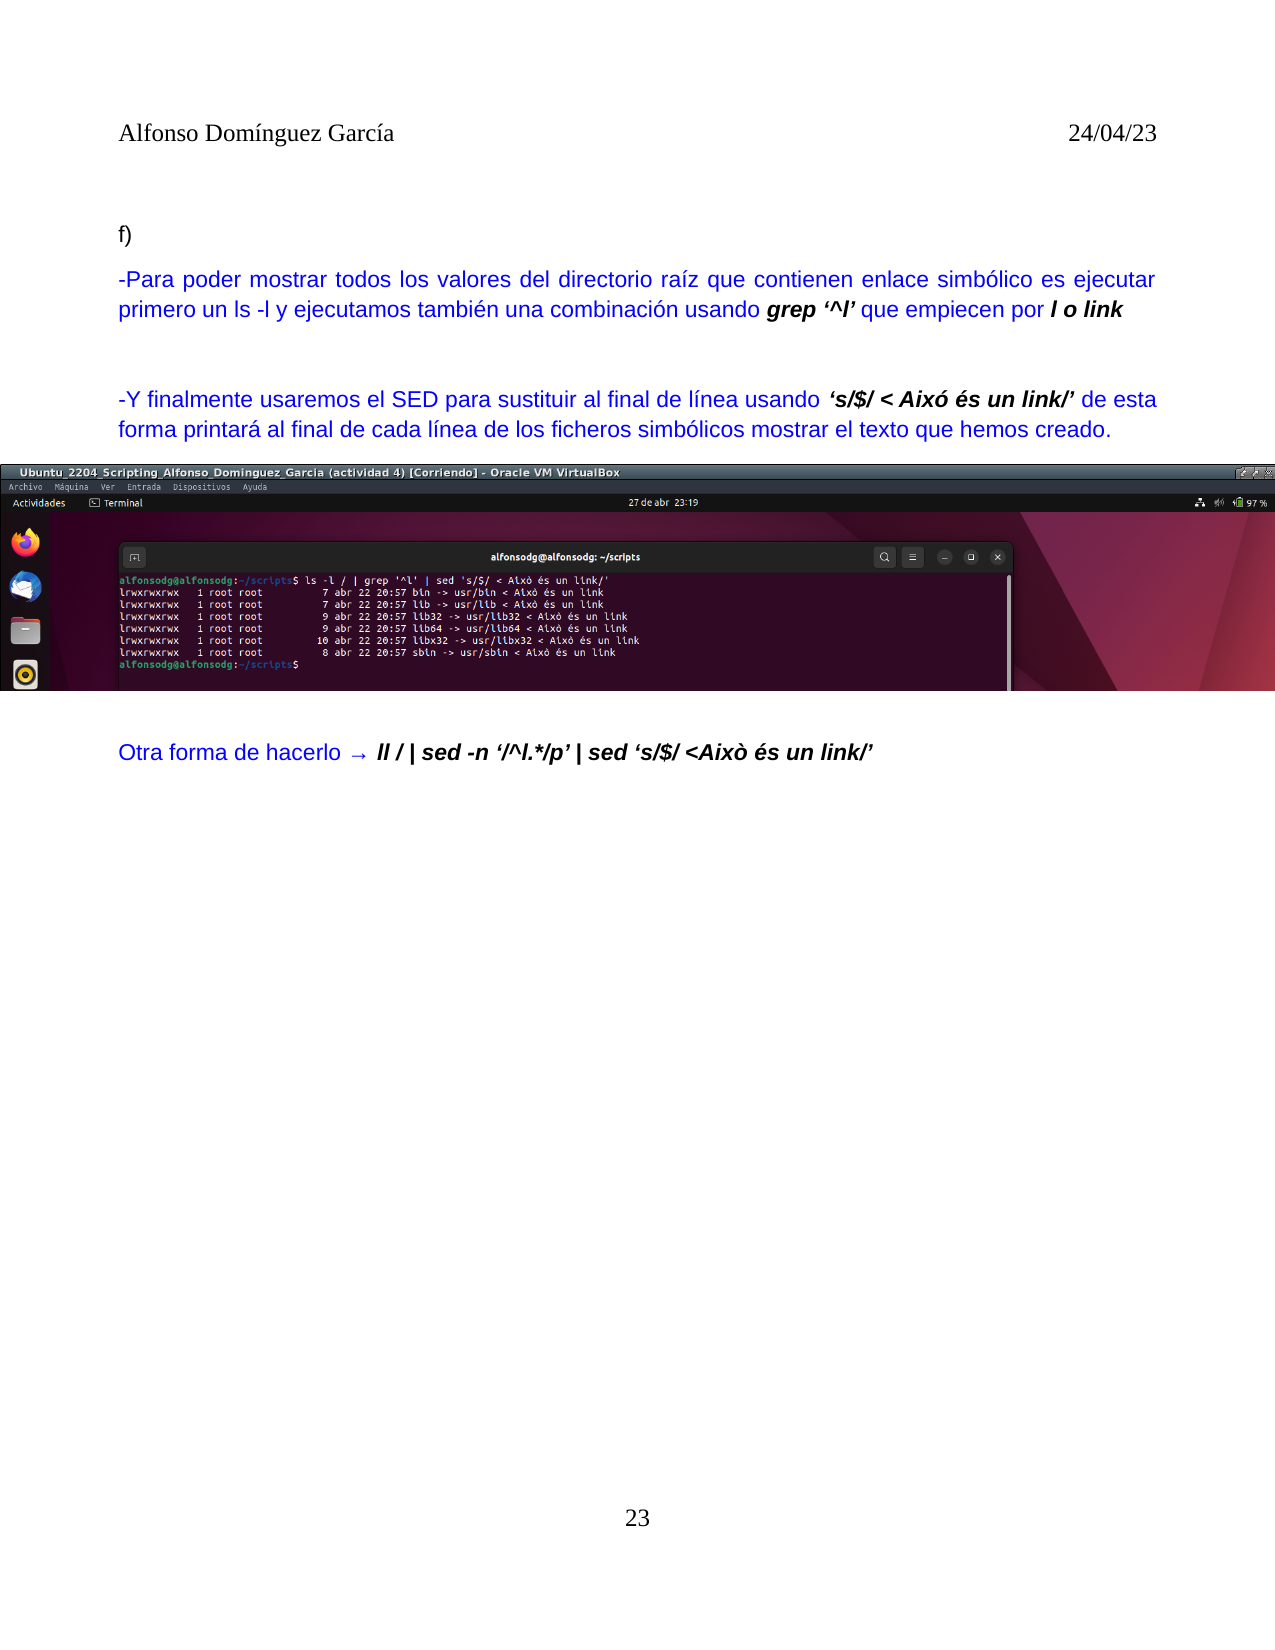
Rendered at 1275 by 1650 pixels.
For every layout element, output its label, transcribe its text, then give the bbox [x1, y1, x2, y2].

picture [0, 464, 1275, 691]
text f) [118, 221, 1157, 247]
text -Y finalmente usaremos el SED para sustituir al final de línea usando ‘s/$/ < Aixó és un link/’ de esta forma printará al final de cada línea de los ficheros simbólicos mostrar el texto que hemos creado. [118, 386, 1157, 442]
text -Para poder mostrar todos los valores del directorio raíz que contienen enlace simbólico es ejecutar primero un ls -l y ejecutamos también una combinación usando grep ‘^l’ que empiecen por l o link [118, 266, 1157, 322]
text Otra forma de hacerlo → ll / | sed -n ‘/^l.*/p’ | sed ‘s/$/ <Això és un link/’ [118, 739, 1157, 765]
